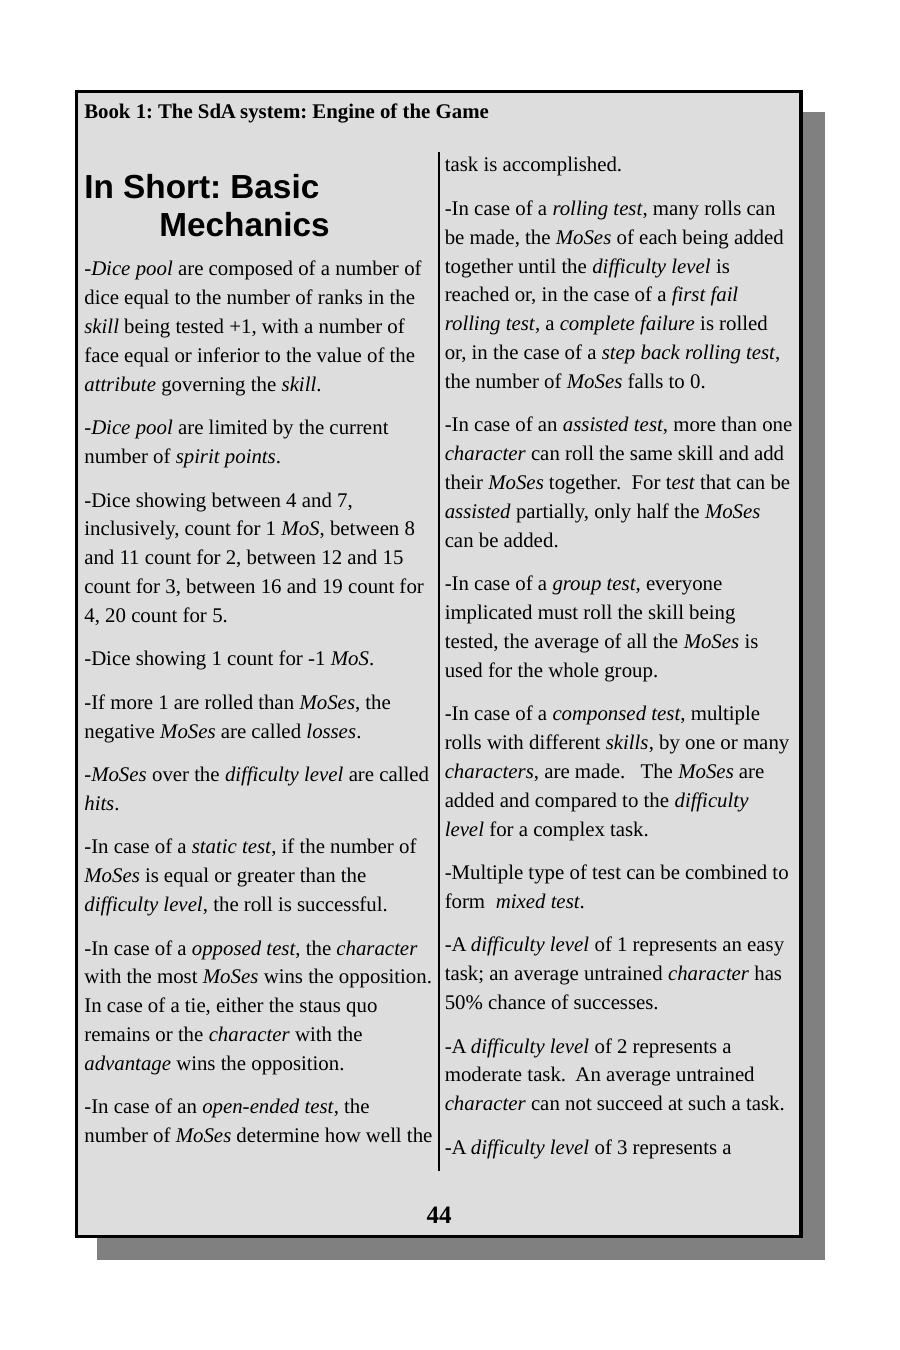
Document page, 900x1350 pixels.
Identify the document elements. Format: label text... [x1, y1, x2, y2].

text -In case of a group test, everyone implicated must roll the skill being tested, the average of all the MoSes is used for the whole group. [444, 571, 793, 682]
text -In case of a opposed test, the character with the most MoSes wins the opposition. In case of a tie, either the staus quo remains or the character with the advantage wins the opposition. [84, 936, 433, 1075]
text -In case of a rolling test, many rolls can be made, the MoSes of each being added together until the difficulty level is reached or, in the case of a first fail rolling test, a complete failure is rolled or, in the case of a step back rolling test, the number of MoSes falls to 0. [444, 196, 793, 393]
text -Dice showing 1 count for -1 MoS. [84, 646, 433, 670]
text -In case of a componsed test, multiple rolls with different skills, by one or many characters, are made. The MoSes are added and compared to the difficulty level for a complex task. [444, 701, 793, 841]
text task is accomplished. [444, 152, 793, 176]
text -Dice pool are limited by the current number of spirit points. [84, 415, 433, 468]
text -Dice pool are composed of a number of dice equal to the number of ranks in the skill being tested +1, with a number of face equal or inferior to the value of the attribute governing the skill. [84, 256, 433, 396]
text -A difficulty level of 2 represents a moderate task. An average untrained character can not succeed at such a task. [444, 1033, 793, 1115]
text -If more 1 are rolled than MoSes, the negative MoSes are called losses. [84, 690, 433, 743]
text -In case of an assisted test, more than one character can roll the same skill and add their MoSes together. For test that can be assisted partially, only half the MoSes can be added. [444, 412, 793, 552]
text -Dice showing between 4 and 7, inclusively, count for 1 MoS, between 8 and 11 count for 2, between 12 and 15 count for 3, between 16 and 19 count for 4, 20 count for 5. [84, 487, 433, 627]
text -Multiple type of test can be combined to form mixed test. [444, 860, 793, 913]
text -In case of an open-ended test, the number of MoSes determine how well the [84, 1094, 433, 1147]
subtitle In Short: Basic Mechanics [84, 167, 433, 244]
text -A difficulty level of 3 represents a [444, 1135, 793, 1159]
text -MoSes over the difficulty level are called hits. [84, 762, 433, 815]
text -A difficulty level of 1 represents an easy task; an average untrained character has 50% chance of successes. [444, 932, 793, 1014]
text -In case of a static test, if the number of MoSes is equal or greater than the difficulty level, the roll is successful. [84, 834, 433, 916]
